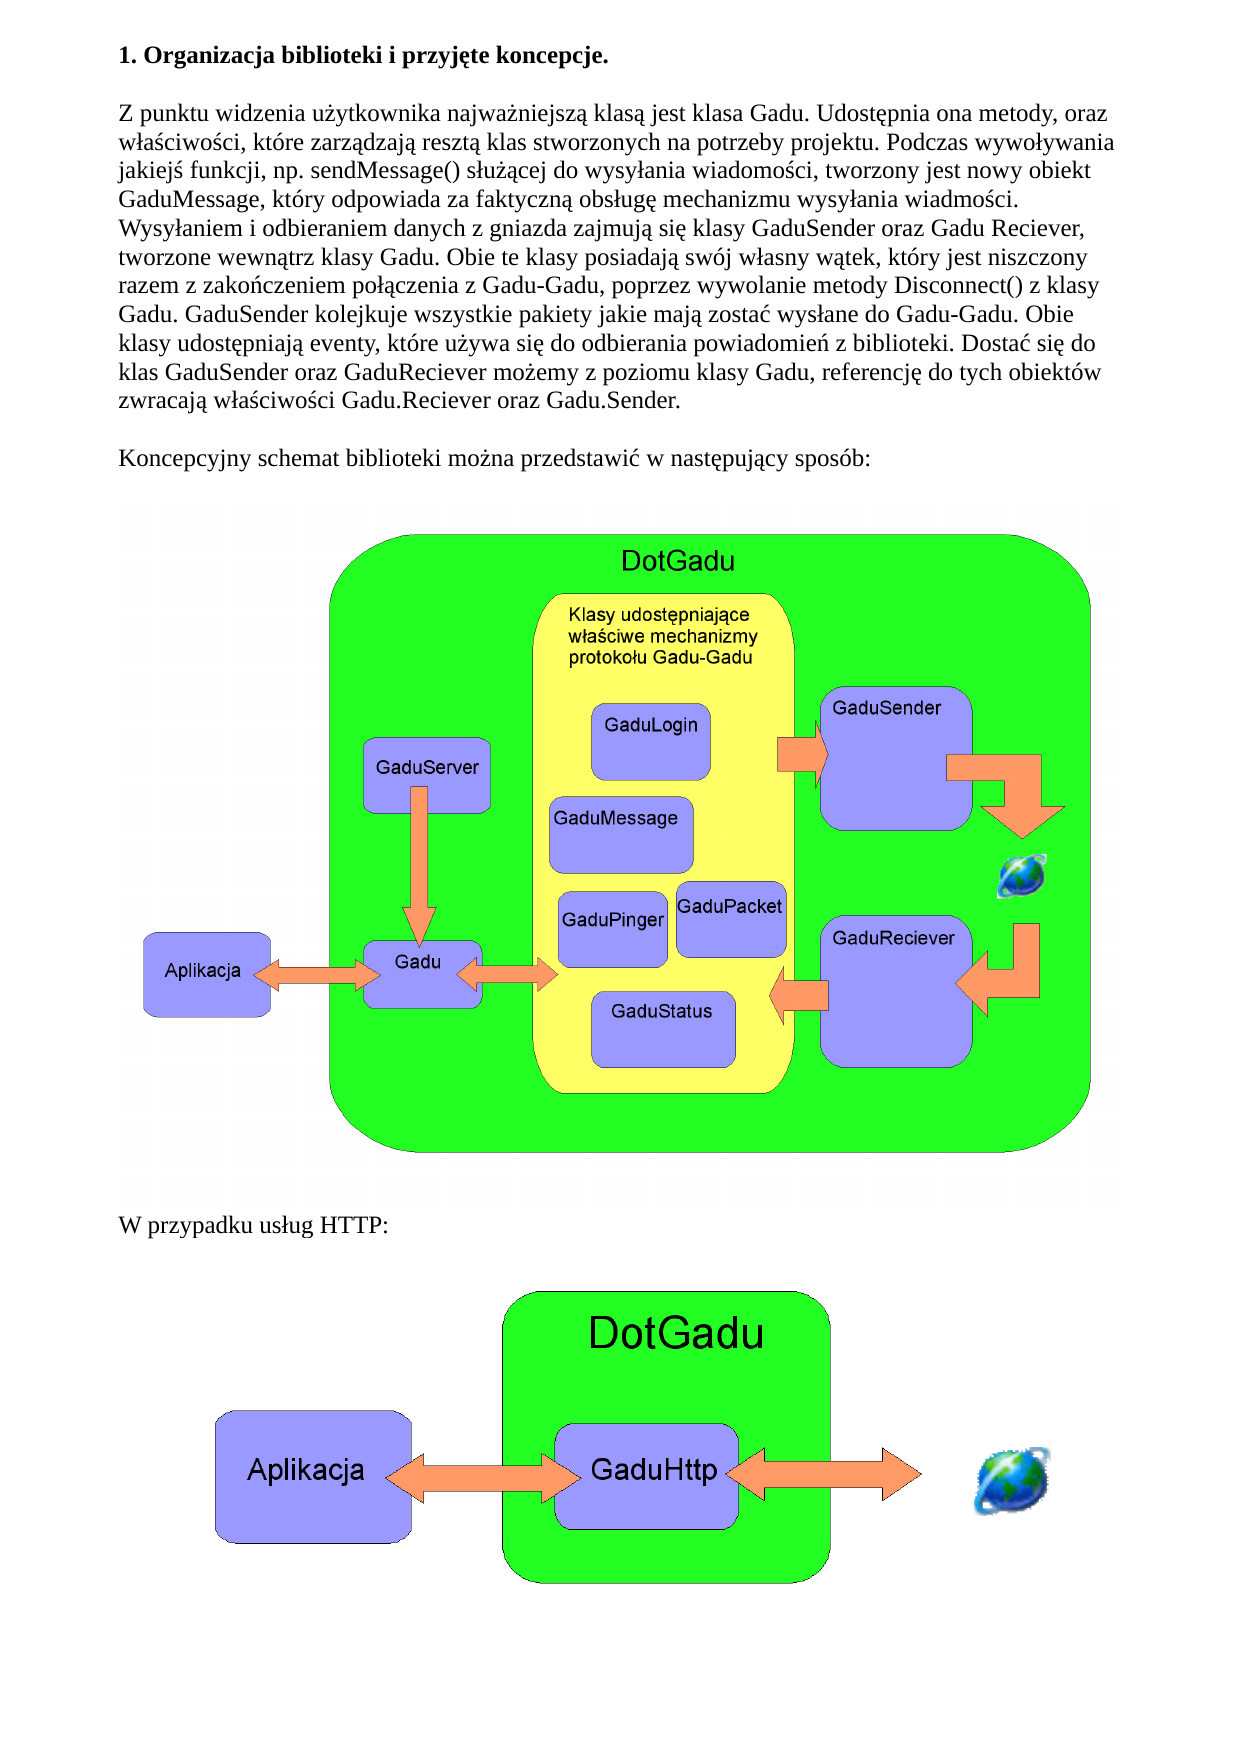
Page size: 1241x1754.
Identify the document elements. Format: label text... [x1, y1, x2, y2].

picture [175, 1238, 1065, 1682]
text Z punktu widzenia użytkownika najważniejszą klasą jest klasa Gadu. Udostępnia ona metody, oraz właściwości, które zarządzają resztą klas stworzonych na potrzeby projektu. Podczas wywoływania jakiejś funkcji, np. sendMessage() służącej do wysyłania wiadomości, tworzony jest nowy obiekt GaduMessage, który odpowiada za faktyczną obsługę mechanizmu wysyłania wiadmości. Wysyłaniem i odbieraniem danych z gniazda zajmują się klasy GaduSender oraz Gadu Reciever, tworzone wewnątrz klasy Gadu. Obie te klasy posiadają swój własny wątek, który jest niszczony razem z zakończeniem połączenia z Gadu-Gadu, poprzez wywolanie metody Disconnect() z klasy Gadu. GaduSender kolejkuje wszystkie pakiety jakie mają zostać wysłane do Gadu-Gadu. Obie klasy udostępniają eventy, które używa się do odbierania powiadomień z biblioteki. Dostać się do klas GaduSender oraz GaduReciever możemy z poziomu klasy Gadu, referencję do tych obiektów zwracają właściwości Gadu.Reciever oraz Gadu.Sender. [118, 98, 1122, 414]
text Koncepcyjny schemat biblioteki można przedstawić w następujący sposób: [118, 443, 1122, 472]
text W przypadku usług HTTP: [118, 1211, 1122, 1239]
text 1. Organizacja biblioteki i przyjęte koncepcje. [118, 41, 1122, 69]
picture [118, 500, 1122, 1211]
